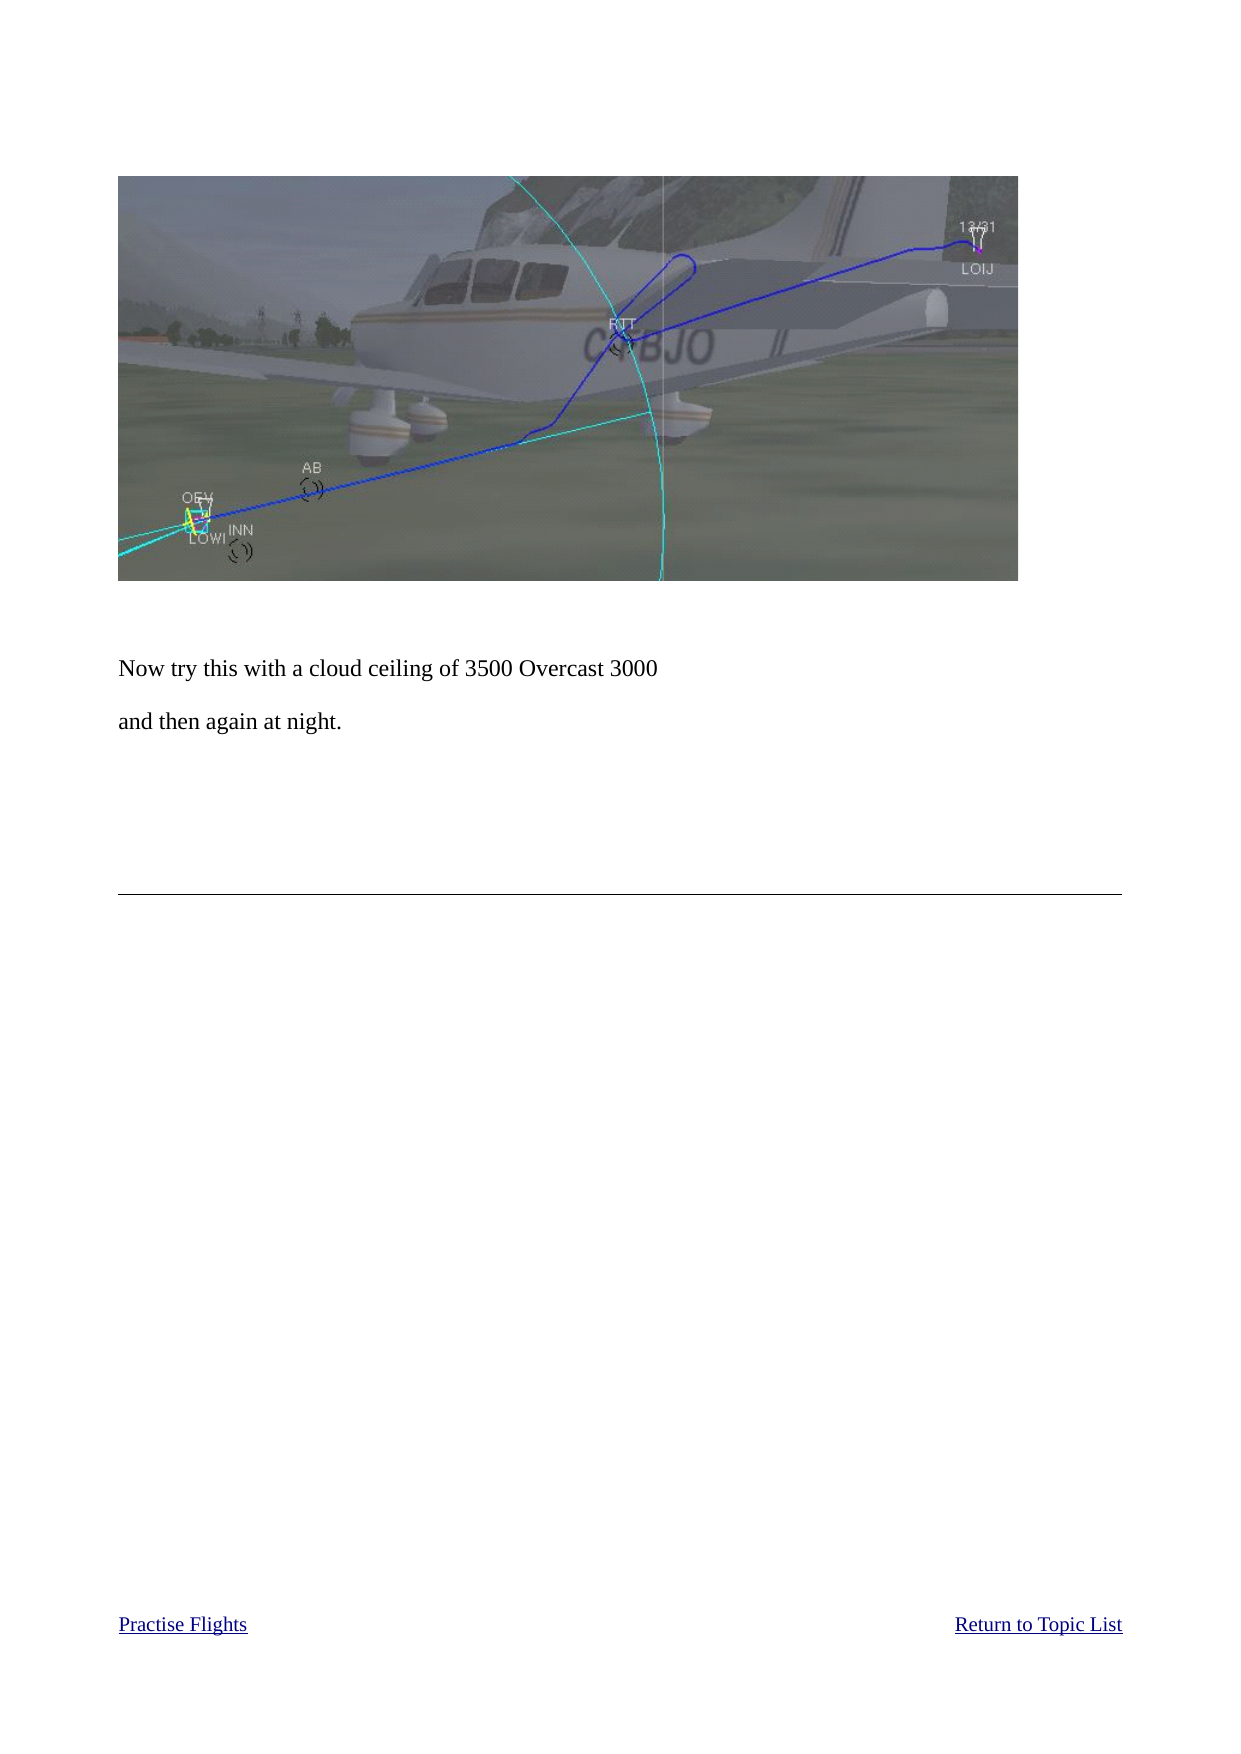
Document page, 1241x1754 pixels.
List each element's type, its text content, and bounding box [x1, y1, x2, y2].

text and then again at night. [118, 707, 1122, 734]
text Now try this with a cloud ceiling of 3500 Overcast 3000 [118, 654, 1122, 682]
